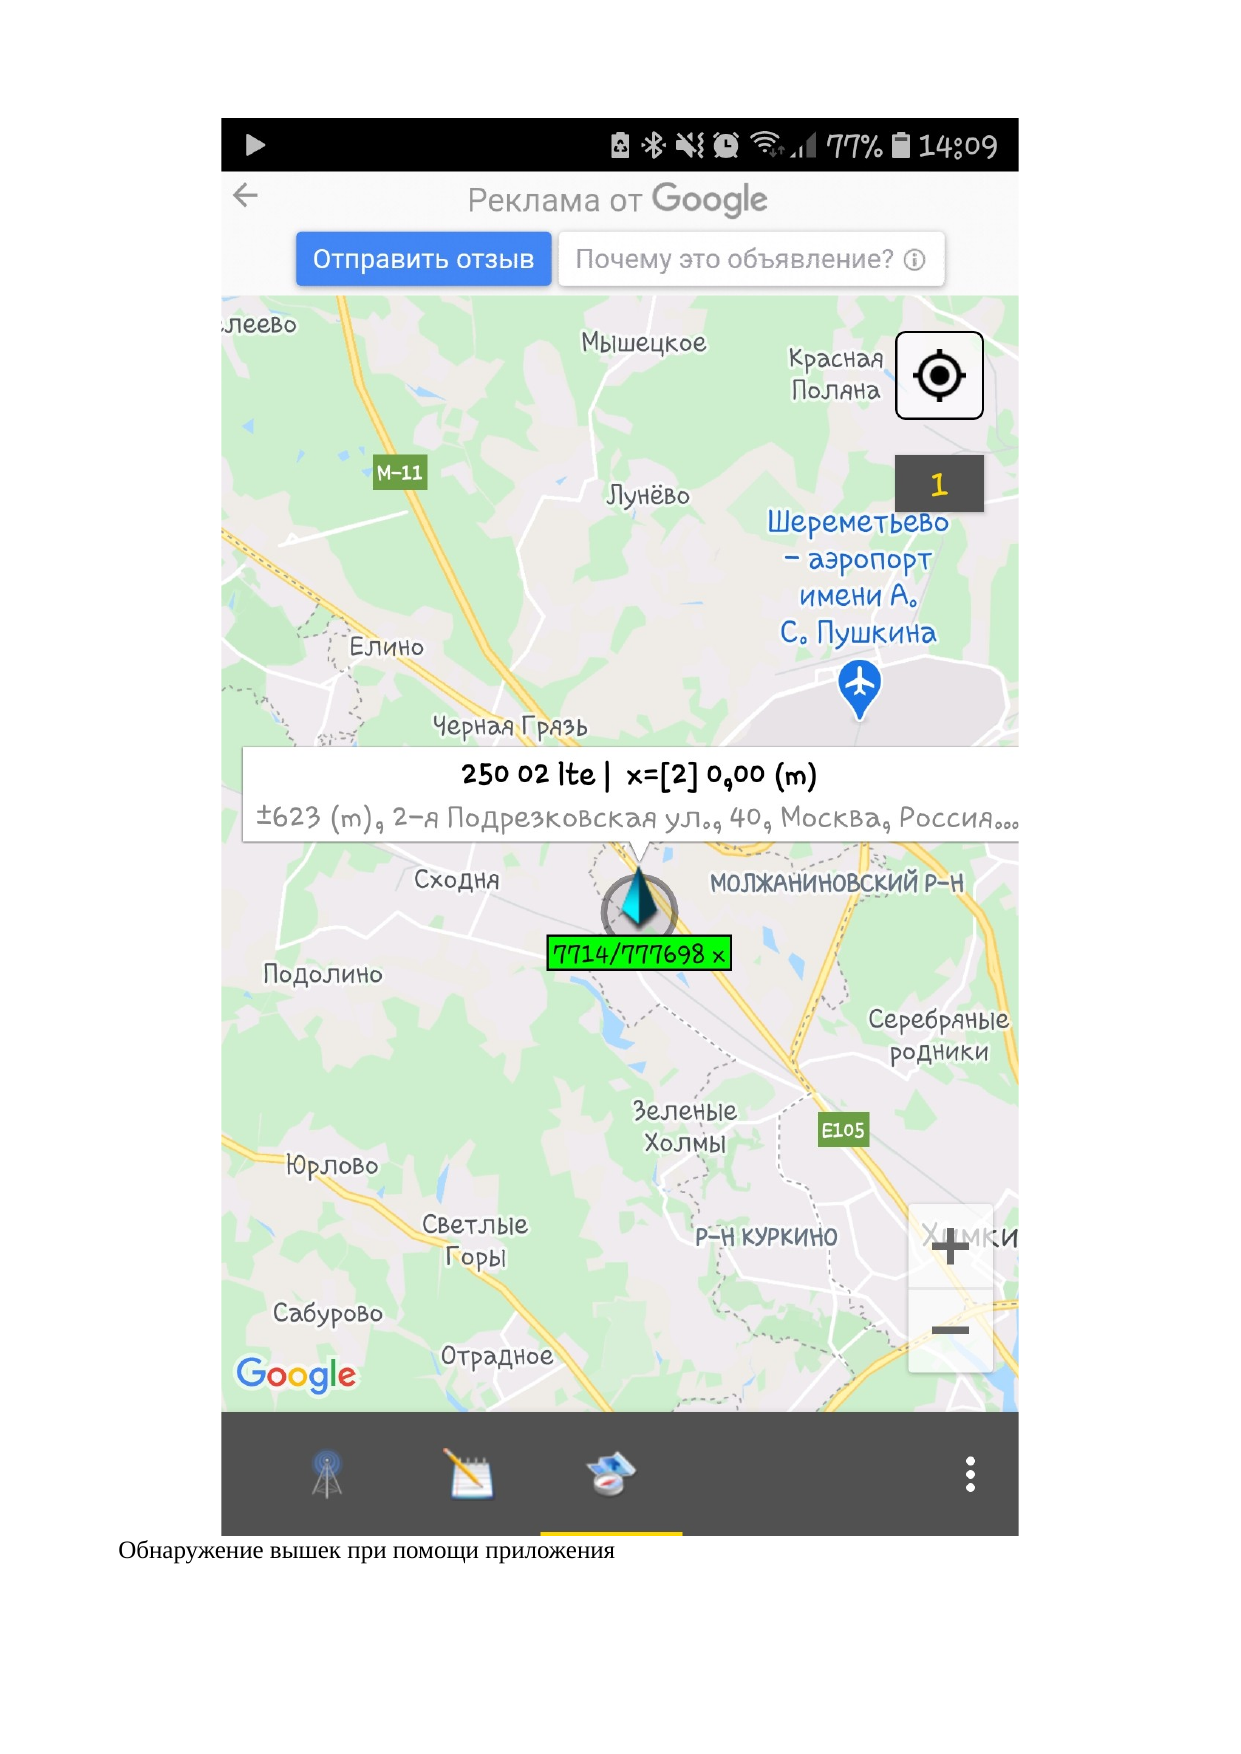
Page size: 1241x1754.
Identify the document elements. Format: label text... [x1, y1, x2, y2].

picture [221, 118, 1019, 1536]
text Обнаружение вышек при помощи приложения [118, 118, 1122, 1564]
